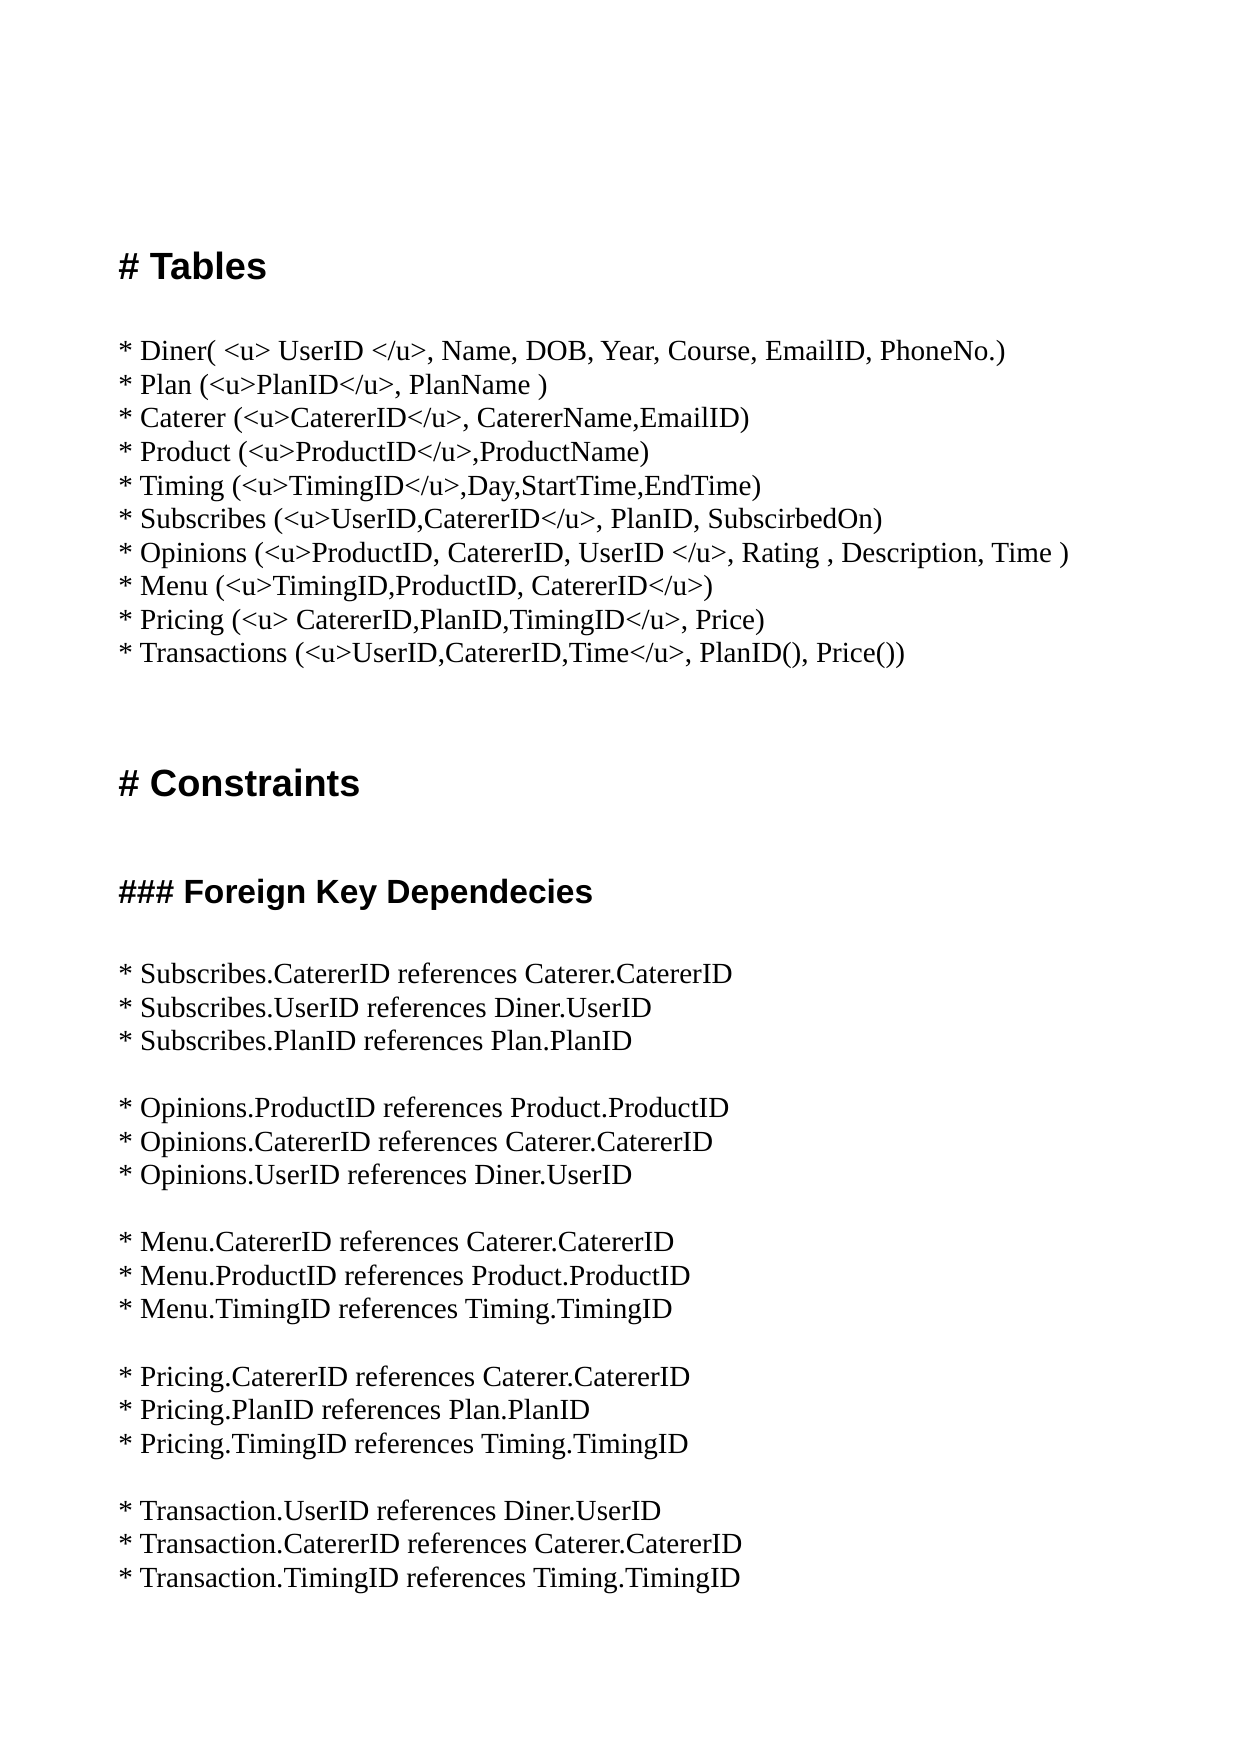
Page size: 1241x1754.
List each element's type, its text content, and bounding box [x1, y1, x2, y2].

text * Transaction.UserID references Diner.UserID [118, 1493, 1122, 1526]
text * Menu.ProductID references Product.ProductID [118, 1258, 1122, 1292]
subtitle # Constraints [118, 761, 1122, 804]
text * Pricing.TimingID references Timing.TimingID [118, 1426, 1122, 1459]
text * Menu (<u>TimingID,ProductID, CatererID</u>) [118, 568, 1122, 602]
text * Menu.CatererID references Caterer.CatererID [118, 1224, 1122, 1258]
text * Opinions.ProductID references Product.ProductID [118, 1090, 1122, 1124]
text * Transactions (<u>UserID,CatererID,Time</u>, PlanID(), Price()) [118, 635, 1122, 669]
text * Subscribes.UserID references Diner.UserID [118, 990, 1122, 1023]
text * Subscribes (<u>UserID,CatererID</u>, PlanID, SubscirbedOn) [118, 501, 1122, 535]
subtitle # Tables [118, 244, 1122, 287]
text * Pricing.PlanID references Plan.PlanID [118, 1392, 1122, 1426]
text * Caterer (<u>CatererID</u>, CatererName,EmailID) [118, 401, 1122, 434]
text * Opinions (<u>ProductID, CatererID, UserID </u>, Rating , Description, Time ) [118, 535, 1122, 568]
text * Plan (<u>PlanID</u>, PlanName ) [118, 367, 1122, 401]
text * Subscribes.CatererID references Caterer.CatererID [118, 956, 1122, 990]
text * Pricing.CatererID references Caterer.CatererID [118, 1359, 1122, 1392]
text * Transaction.TimingID references Timing.TimingID [118, 1560, 1122, 1593]
text * Opinions.CatererID references Caterer.CatererID [118, 1124, 1122, 1157]
text * Subscribes.PlanID references Plan.PlanID [118, 1023, 1122, 1057]
text * Product (<u>ProductID</u>,ProductName) [118, 434, 1122, 468]
subtitle ### Foreign Key Dependecies [118, 871, 1122, 910]
text * Transaction.CatererID references Caterer.CatererID [118, 1526, 1122, 1560]
text * Opinions.UserID references Diner.UserID [118, 1157, 1122, 1191]
text * Diner( <u> UserID </u>, Name, DOB, Year, Course, EmailID, PhoneNo.) [118, 333, 1122, 367]
text * Menu.TimingID references Timing.TimingID [118, 1292, 1122, 1325]
text * Timing (<u>TimingID</u>,Day,StartTime,EndTime) [118, 468, 1122, 501]
text * Pricing (<u> CatererID,PlanID,TimingID</u>, Price) [118, 602, 1122, 635]
